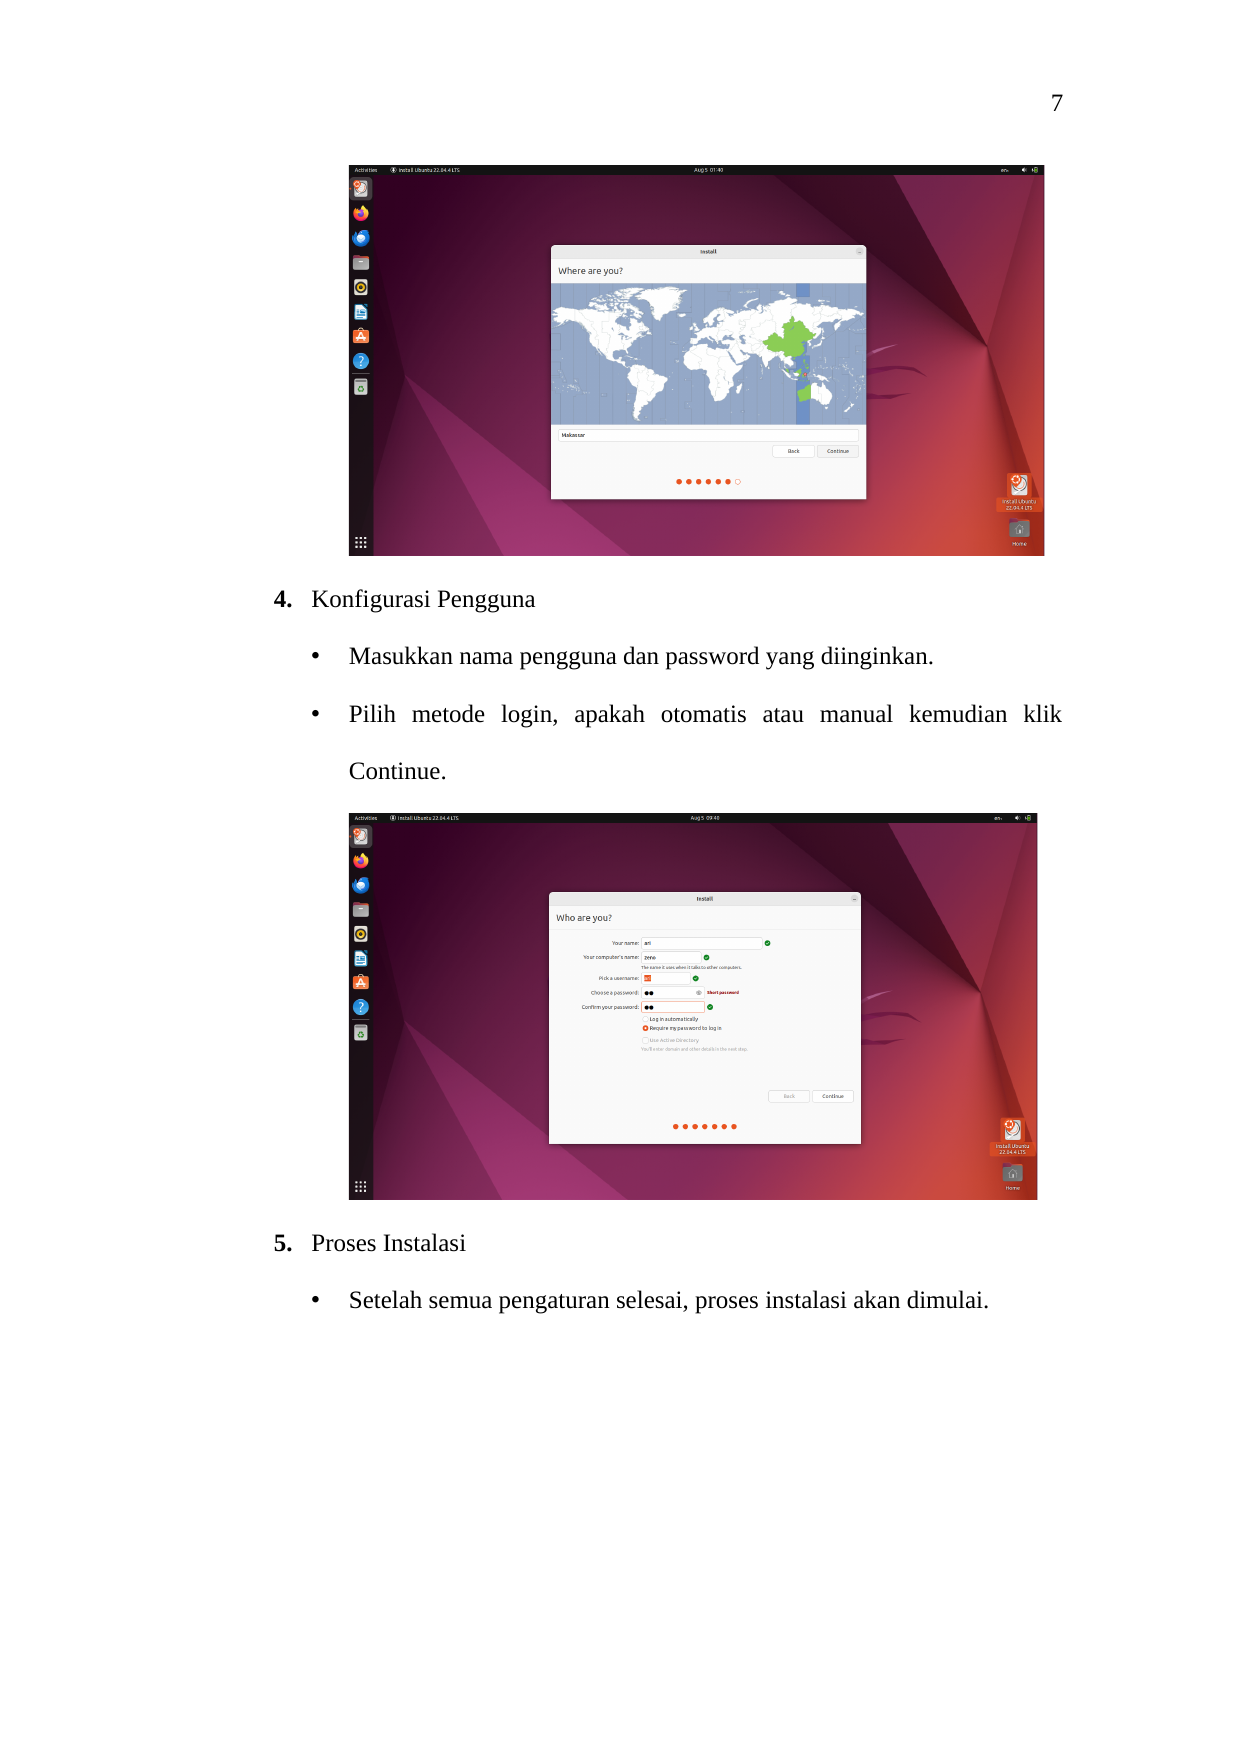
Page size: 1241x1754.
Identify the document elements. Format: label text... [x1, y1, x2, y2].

picture [348, 165, 1045, 556]
list Setelah semua pengaturan selesai, proses instalasi akan dimulai. [311, 1286, 1063, 1314]
list Proses Instalasi [274, 1228, 1063, 1257]
list Pilih metode login, apakah otomatis atau manual kemudian klik Continue. [311, 699, 1063, 785]
picture [348, 813, 1038, 1200]
list Masukkan nama pengguna dan password yang diinginkan. [311, 641, 1063, 670]
list Konfigurasi Pengguna [274, 584, 1063, 613]
